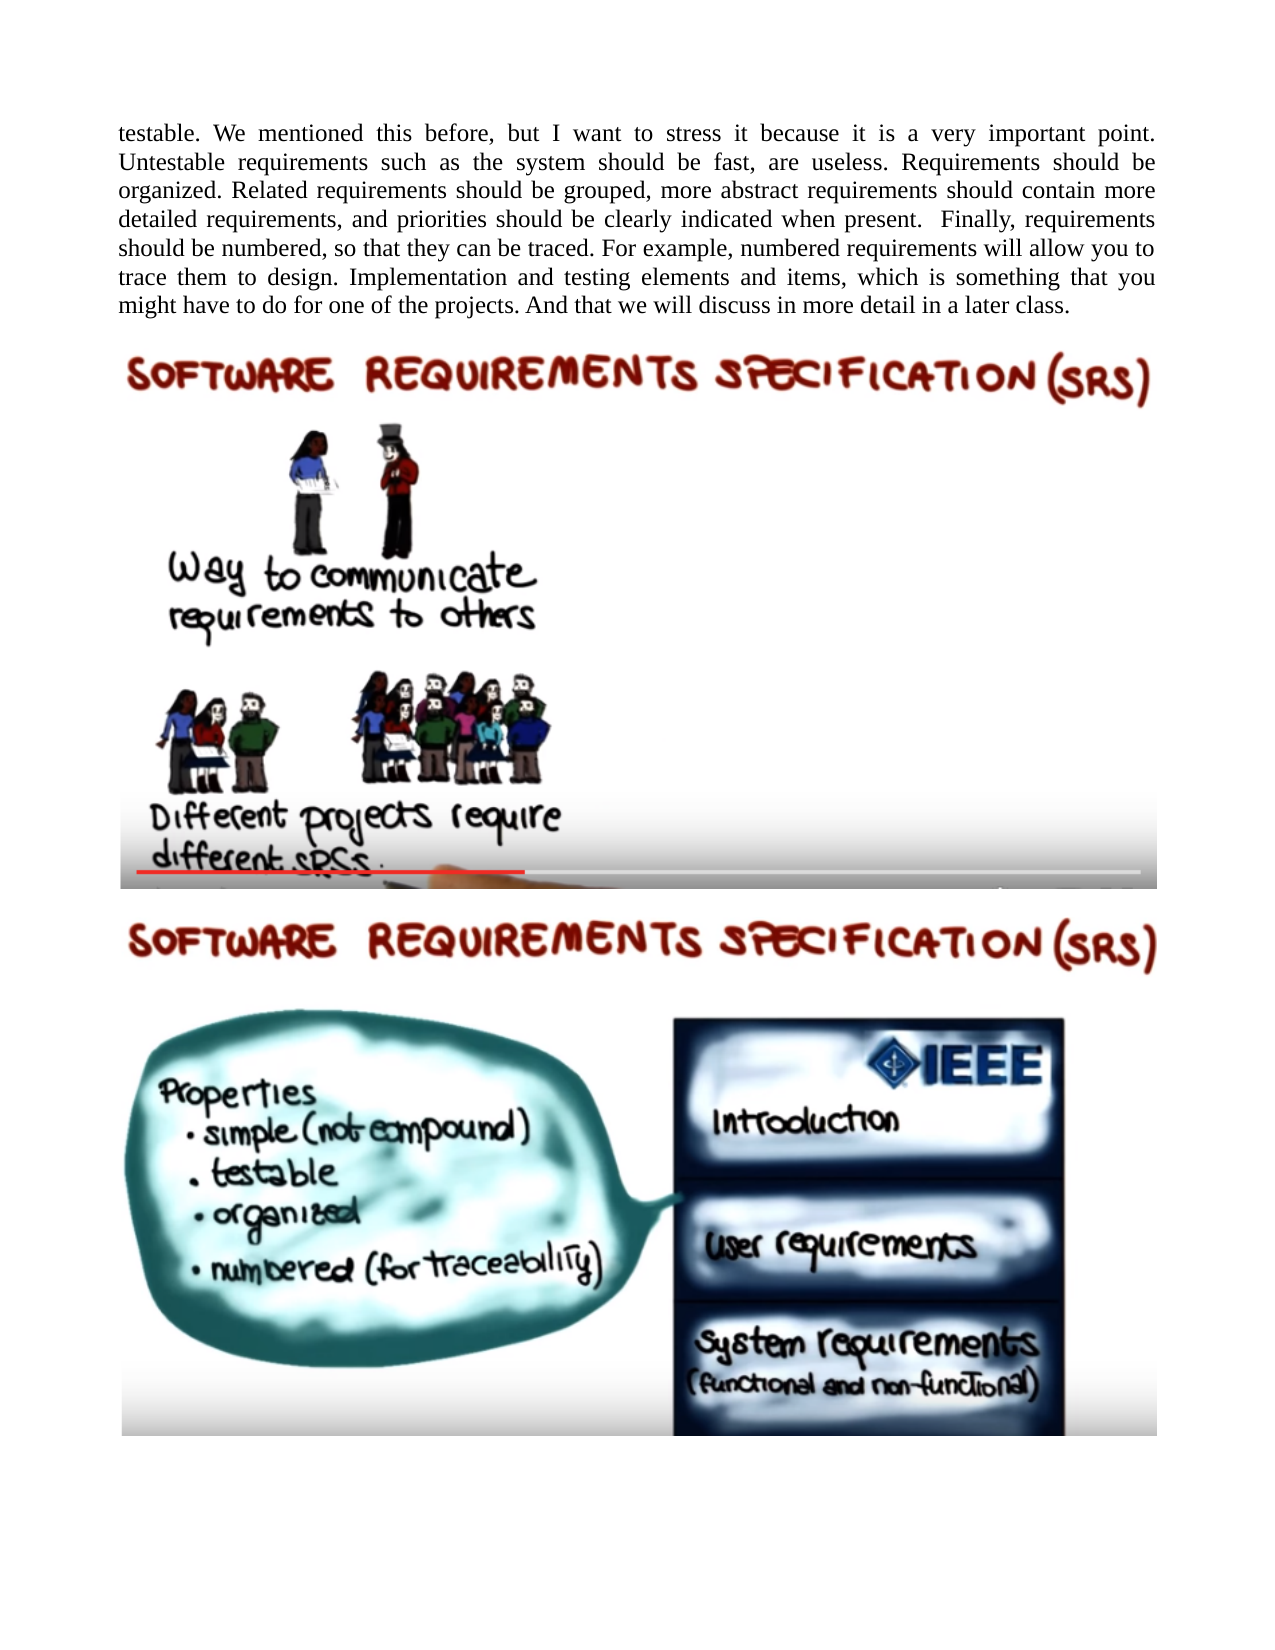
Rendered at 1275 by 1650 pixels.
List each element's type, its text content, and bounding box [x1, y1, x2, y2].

text testable. We mentioned this before, but I want to stress it because it is a very important point. Untestable requirements such as the system should be fast, are useless. Requirements should be organized. Related requirements should be grouped, more abstract requirements should contain more detailed requirements, and priorities should be clearly indicated when present. Finally, requirements should be numbered, so that they can be traced. For example, numbered requirements will allow you to trace them to design. Implementation and testing elements and items, which is something that you might have to do for one of the projects. And that we will discuss in more detail in a later class. [118, 118, 1157, 319]
picture [118, 348, 1157, 889]
picture [118, 917, 1157, 1436]
